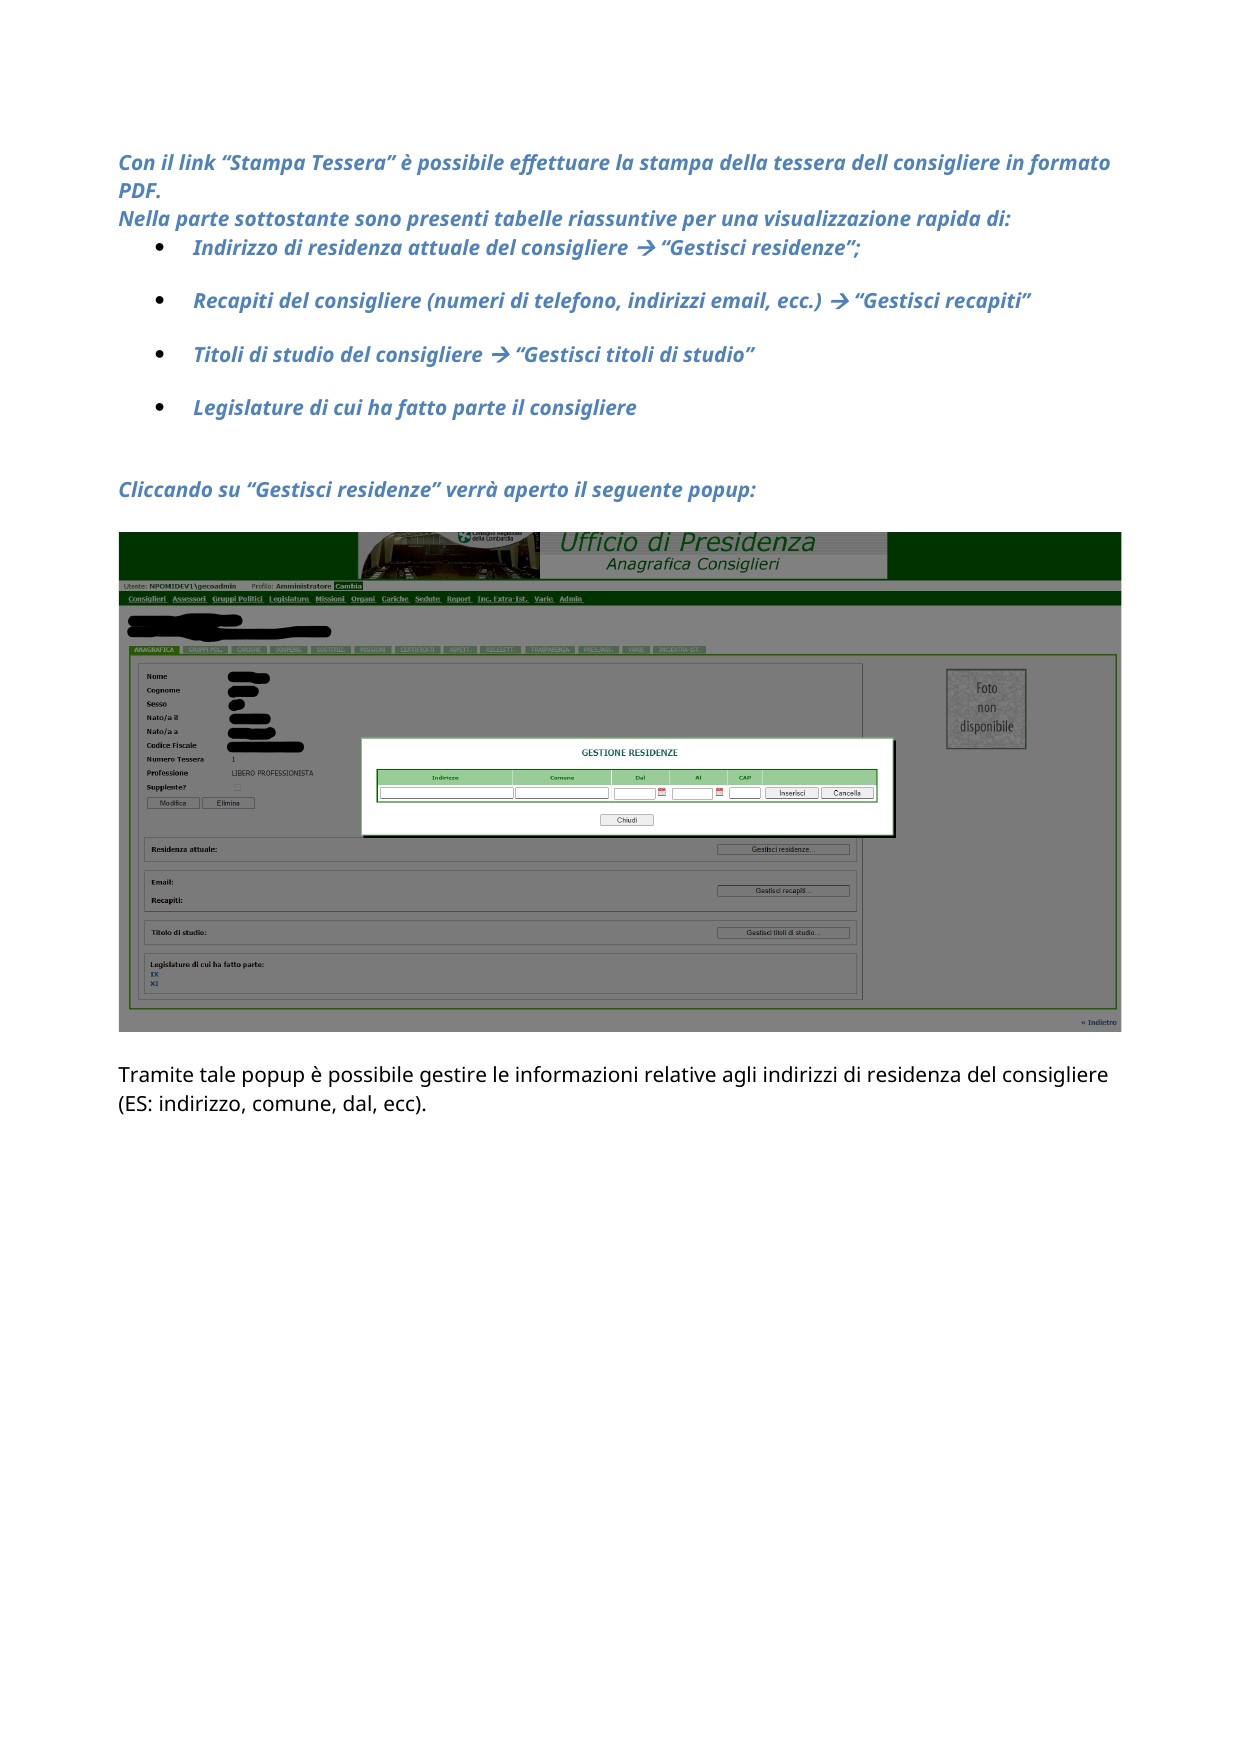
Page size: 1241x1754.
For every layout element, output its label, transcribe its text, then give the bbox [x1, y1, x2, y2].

text Nella parte sottostante sono presenti tabelle riassuntive per una visualizzazione rapida di: [118, 204, 1122, 233]
list Indirizzo di residenza attuale del consigliere  “Gestisci residenze”; [156, 233, 1122, 261]
list Legislature di cui ha fatto parte il consigliere [156, 393, 1122, 422]
list Titoli di studio del consigliere  “Gestisci titoli di studio” [156, 340, 1122, 368]
text Cliccando su “Gestisci residenze” verrà aperto il seguente popup: [118, 475, 1122, 503]
list Recapiti del consigliere (numeri di telefono, indirizzi email, ecc.)  “Gestisci recapiti” [156, 286, 1122, 315]
text Tramite tale popup è possibile gestire le informazioni relative agli indirizzi di residenza del consigliere (ES: indirizzo, comune, dal, ecc). [118, 1060, 1122, 1117]
text Con il link “Stampa Tessera” è possibile effettuare la stampa della tessera dell consigliere in formato PDF. [118, 148, 1122, 204]
